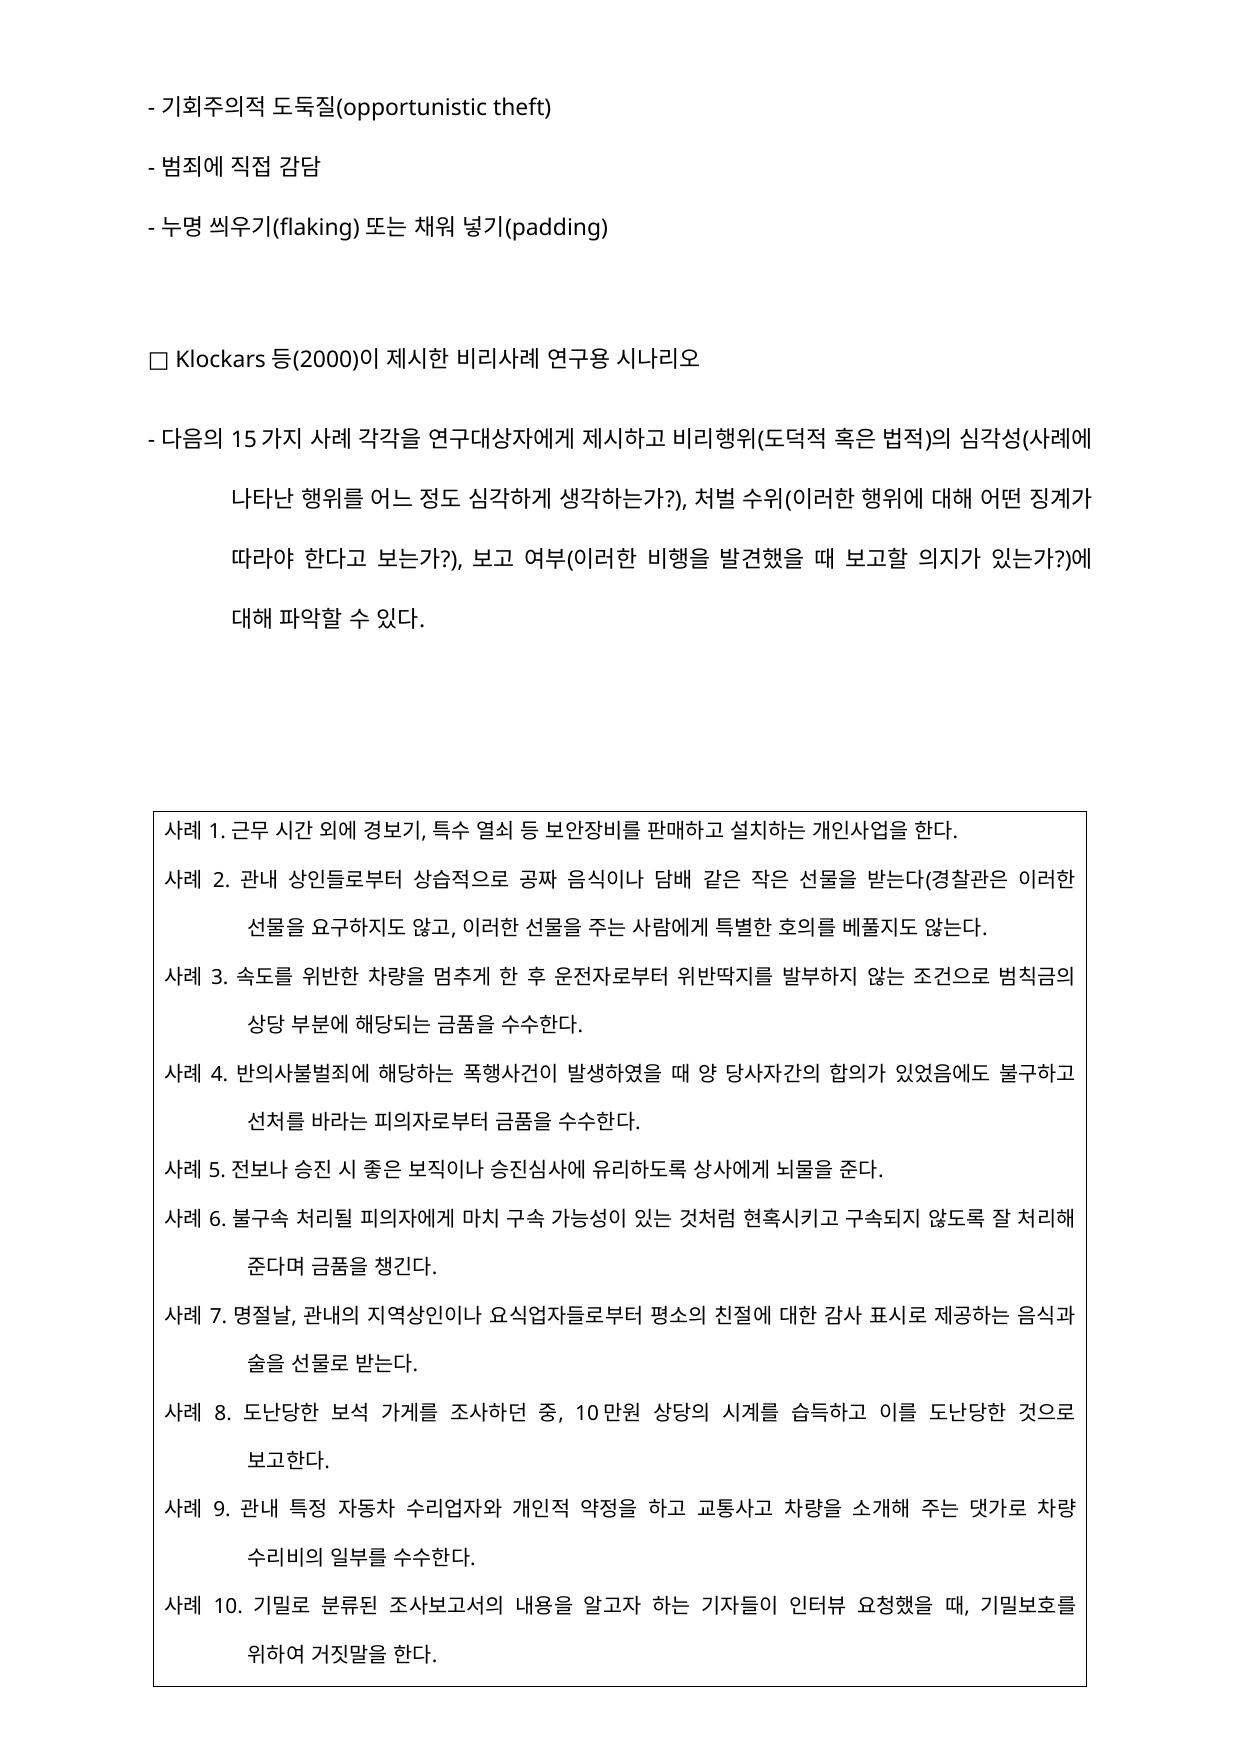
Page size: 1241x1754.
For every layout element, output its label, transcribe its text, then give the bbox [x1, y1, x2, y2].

table_header 사례 1. 근무 시간 외에 경보기, 특수 열쇠 등 보안장비를 판매하고 설치하는 개인사업을 한다. 사례 2. 관내 상인들로부터 상습적으로 공짜 음식이나 담배 같은 작은 선물을 받는다(경찰관은 이러한 선물을 요구하지도 않고, 이러한 선물을 주는 사람에게 특별한 호의를 베풀지도 않는다. 사례 3. 속도를 위반한 차량을 멈추게 한 후 운전자로부터 위반딱지를 발부하지 않는 조건으로 범칙금의 상당 부분에 해당되는 금품을 수수한다. 사례 4. 반의사불벌죄에 해당하는 폭행사건이 발생하였을 때 양 당사자간의 합의가 있었음에도 불구하고 선처를 바라는 피의자로부터 금품을 수수한다. 사례 5. 전보나 승진 시 좋은 보직이나 승진심사에 유리하도록 상사에게 뇌물을 준다. 사례 6. 불구속 처리될 피의자에게 마치 구속 가능성이 있는 것처럼 현혹시키고 구속되지 않도록 잘 처리해 준다며 금품을 챙긴다. 사례 7. 명절날, 관내의 지역상인이나 요식업자들로부터 평소의 친절에 대한 감사 표시로 제공하는 음식과 술을 선물로 받는다. 사례 8. 도난당한 보석 가게를 조사하던 중, 10만원 상당의 시계를 습득하고 이를 도난당한 것으로 보고한다. 사례 9. 관내 특정 자동차 수리업자와 개인적 약정을 하고 교통사고 차량을 소개해 주는 댓가로 차량 수리비의 일부를 수수한다. 사례 10. 기밀로 분류된 조사보고서의 내용을 알고자 하는 기자들이 인터뷰 요청했을 때, 기밀보호를 위하여 거짓말을 한다. [154, 812, 1086, 1686]
text - 다음의 15가지 사례 각각을 연구대상자에게 제시하고 비리행위(도덕적 혹은 법적)의 심각성(사례에 나타난 행위를 어느 정도 심각하게 생각하는가?), 처벌 수위(이러한 행위에 대해 어떤 징계가 따라야 한다고 보는가?), 보고 여부(이러한 비행을 발견했을 때 보고할 의지가 있는가?)에 대해 파악할 수 있다. [148, 421, 1093, 634]
text - 기회주의적 도둑질(opportunistic theft) [148, 88, 1093, 122]
text - 누명 씌우기(flaking) 또는 채워 넣기(padding) [148, 208, 1093, 242]
text - 범죄에 직접 감담 [148, 148, 1093, 182]
text □ Klockars 등(2000)이 제시한 비리사례 연구용 시나리오 [148, 341, 1093, 374]
